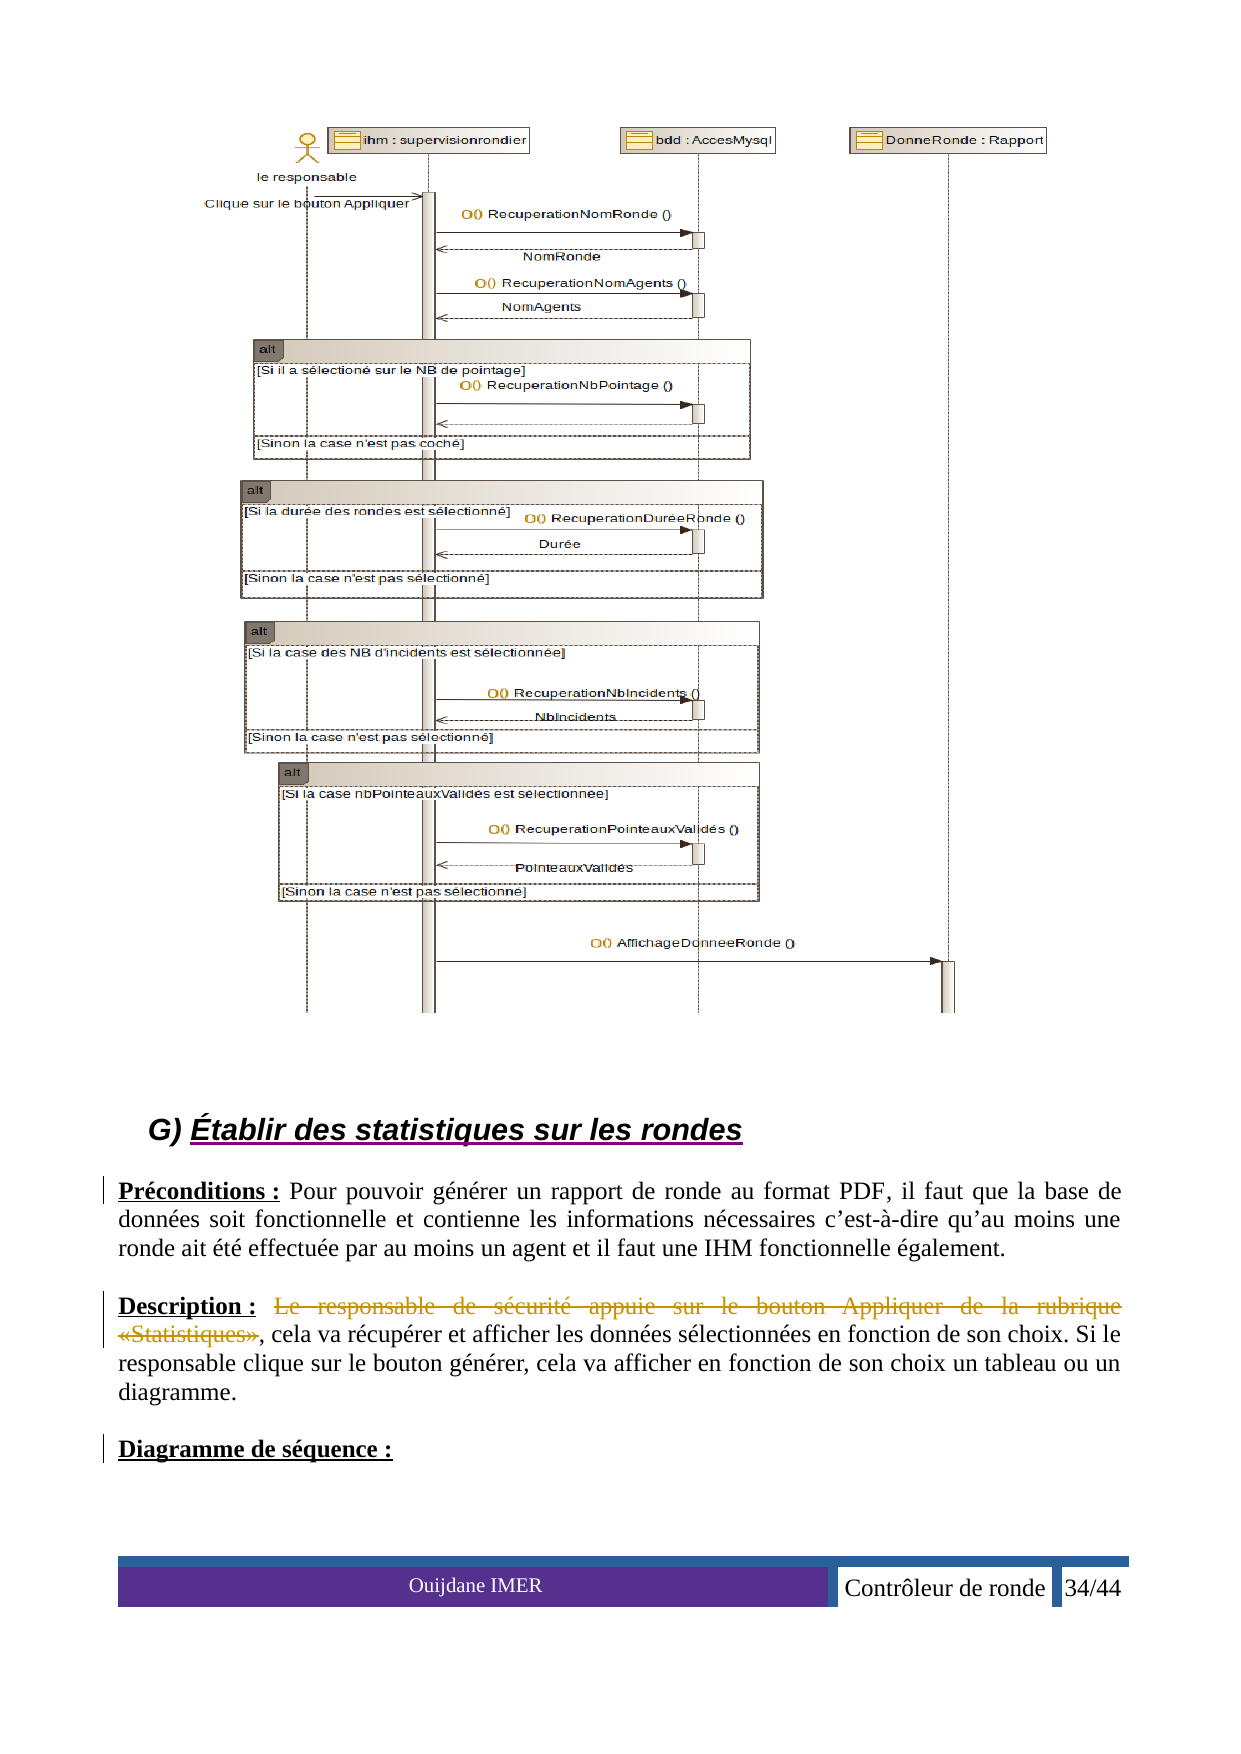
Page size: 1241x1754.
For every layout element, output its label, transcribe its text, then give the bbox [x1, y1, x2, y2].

text Préconditions : Pour pouvoir générer un rapport de ronde au format PDF, il faut que la base de données soit fonctionnelle et contienne les informations nécessaires c’est-à-dire qu’au moins une ronde ait été effectuée par au moins un agent et il faut une IHM fonctionnelle également. [118, 1176, 1122, 1262]
text Diagramme de séquence : [118, 1434, 1122, 1463]
text Description : , cela va récupérer et afficher les données sélectionnées en fonction de son choix. Si le responsable clique sur le bouton générer, cela va afficher en fonction de son choix un tableau ou un diagramme. [118, 1291, 1122, 1406]
picture [180, 118, 1060, 1013]
subtitle Établir des statistiques sur les rondes [118, 1112, 1122, 1147]
